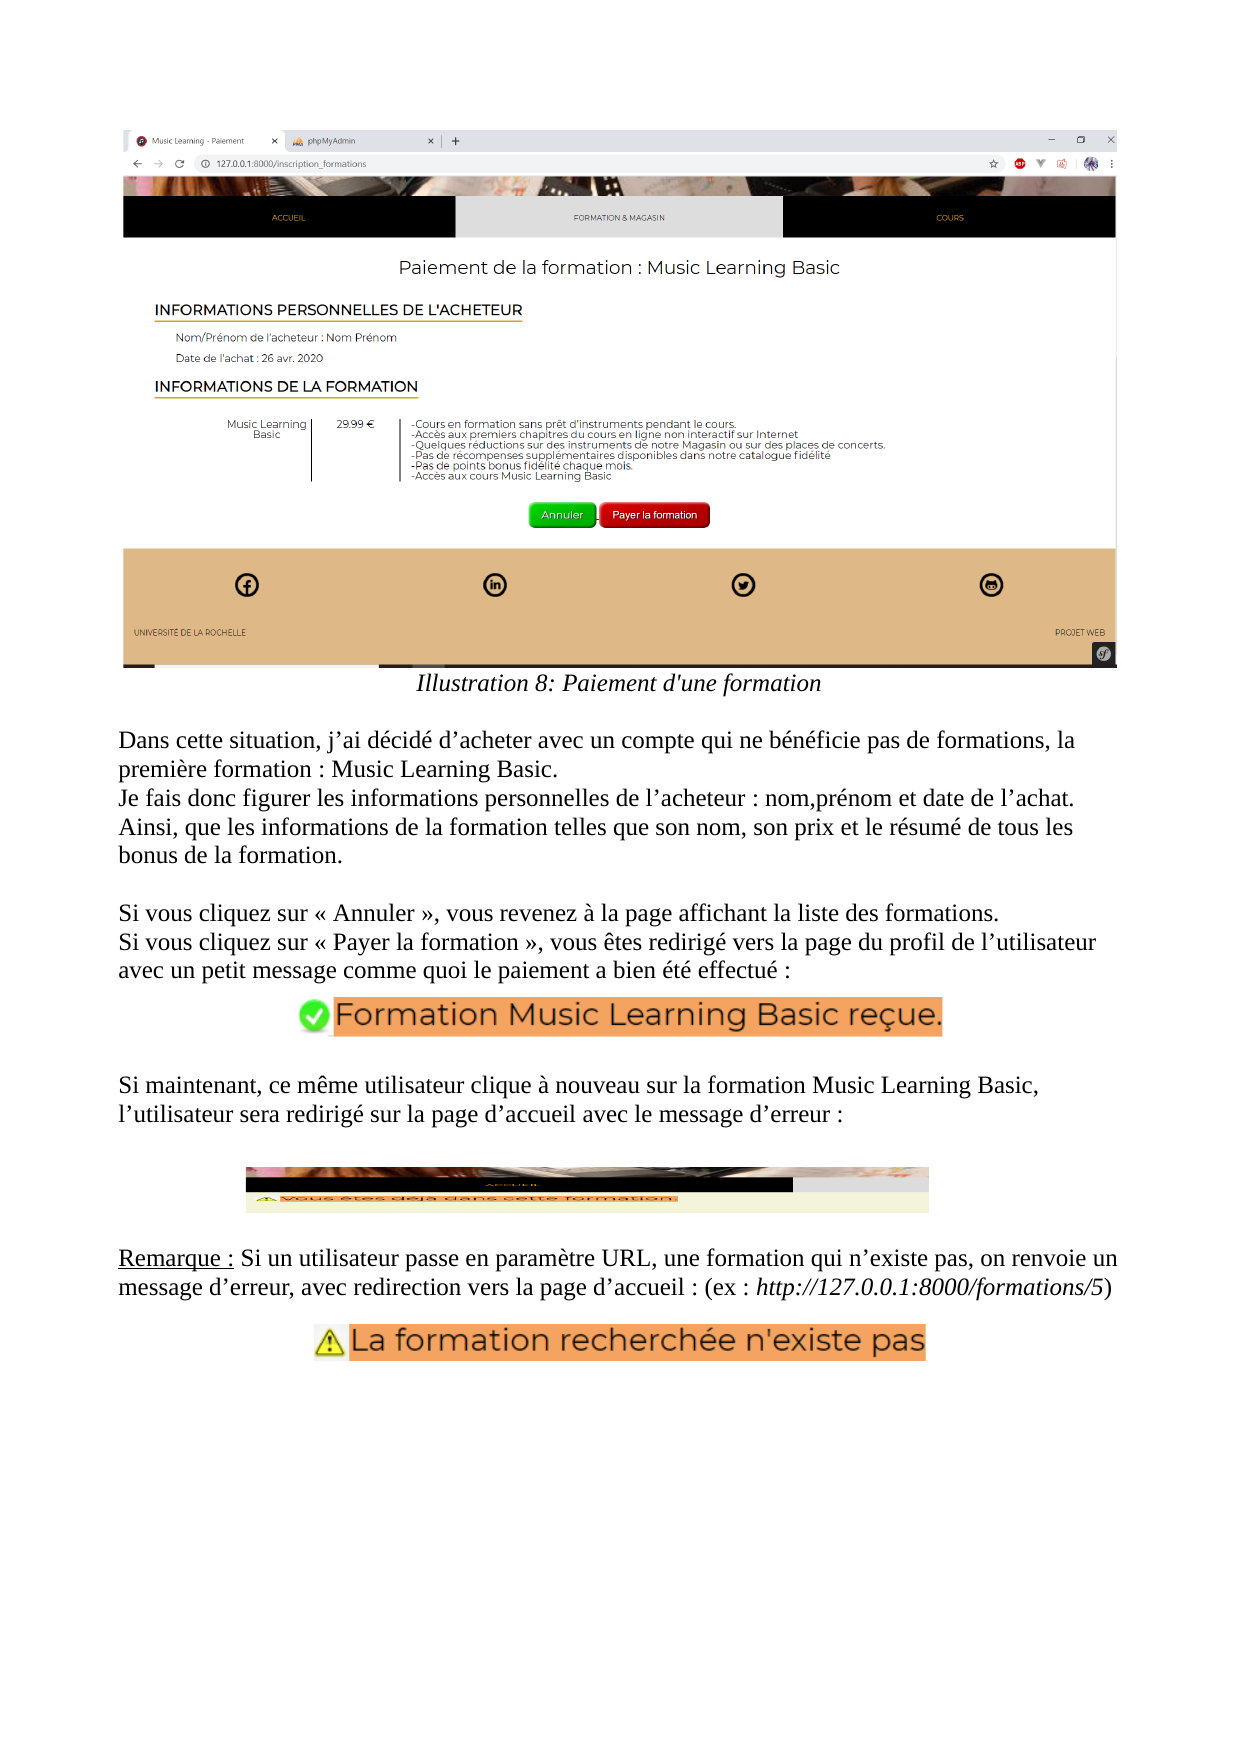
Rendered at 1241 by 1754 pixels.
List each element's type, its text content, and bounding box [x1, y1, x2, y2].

picture [245, 1181, 259, 1213]
text Remarque : Si un utilisateur passe en paramètre URL, une formation qui n’existe pas, on renvoie un message d’erreur, avec redirection vers la page d’accueil : (ex : http://127.0.0.1:8000/formations/5) [118, 1243, 1122, 1300]
text Si vous cliquez sur « Annuler », vous revenez à la page affichant la liste des formations. [118, 898, 1122, 927]
text Dans cette situation, j’ai décidé d’acheter avec un compte qui ne bénéficie pas de formations, la première formation : Music Learning Basic. [118, 725, 1122, 783]
text Illustration 8: Paiement d'une formation [123, 668, 1117, 697]
text Je fais donc figurer les informations personnelles de l’acheteur : nom,prénom et date de l’achat. [118, 783, 1122, 812]
picture [295, 997, 945, 1038]
text Si vous cliquez sur « Payer la formation », vous êtes redirigé vers la page du profil de l’utilisateur avec un petit message comme quoi le paiement a bien été effectué : [118, 927, 1122, 984]
picture [313, 1324, 927, 1361]
text Ainsi, que les informations de la formation telles que son nom, son prix et le résumé de tous les bonus de la formation. [118, 812, 1122, 869]
picture [123, 130, 1117, 668]
text Si maintenant, ce même utilisateur clique à nouveau sur la formation Music Learning Basic, l’utilisateur sera redirigé sur la page d’accueil avec le message d’erreur : [118, 1070, 1122, 1128]
